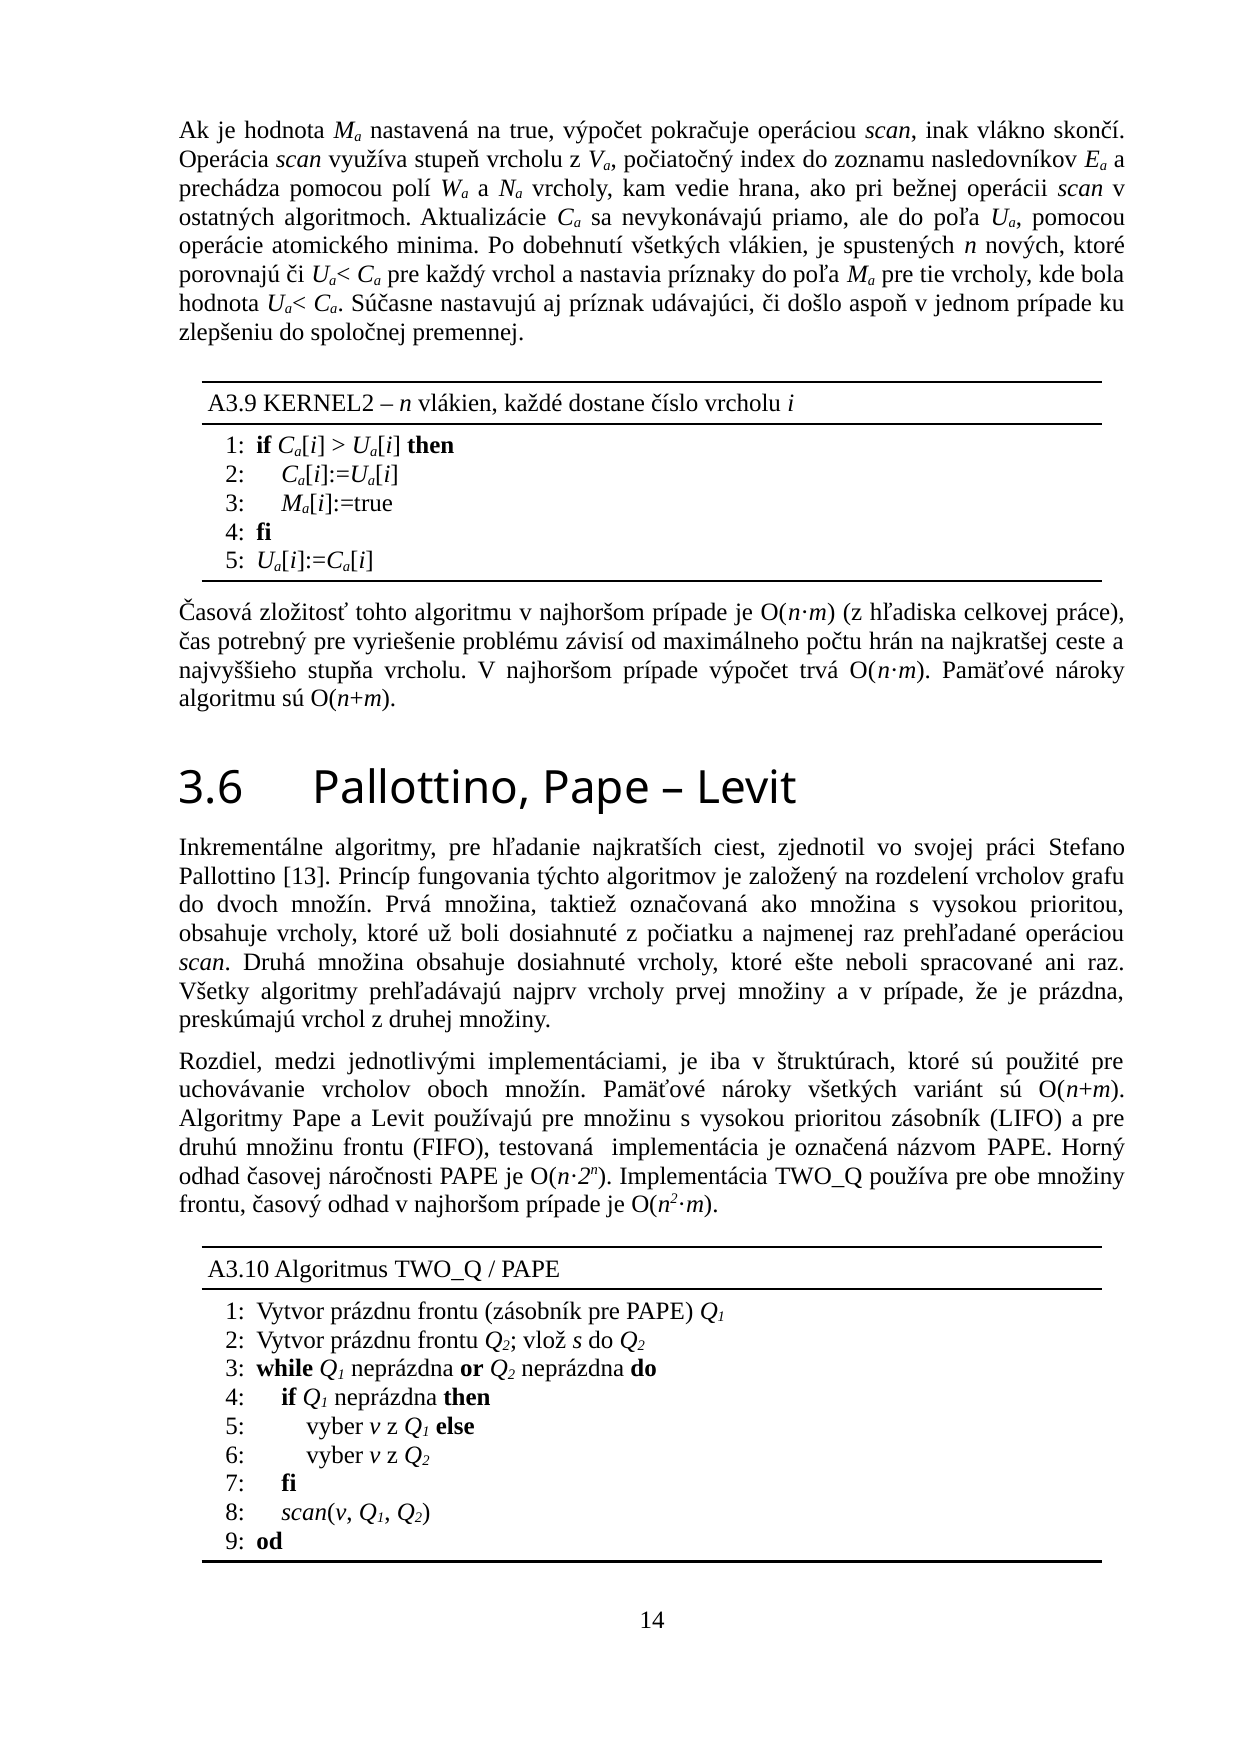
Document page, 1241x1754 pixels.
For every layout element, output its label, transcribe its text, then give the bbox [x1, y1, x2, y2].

table_cell Vytvor prázdnu frontu (zásobník pre PAPE) Q1 Vytvor prázdnu frontu Q2; vlož s do Q2 while Q1 neprázdna or Q2 neprázdna do if Q1 neprázdna then vyber v z Q1 else vyber v z Q2 fi scan(v, Q1, Q2) od [250, 1290, 1102, 1560]
table_header A3.9 KERNEL2 – n vlákien, každé dostane číslo vrcholu i [202, 383, 1102, 423]
table_header A3.10 Algoritmus TWO_Q / PAPE [202, 1248, 1102, 1288]
text Časová zložitosť tohto algoritmu v najhoršom prípade je O(n·m) (z hľadiska celkovej práce), čas potrebný pre vyriešenie problému závisí od maximálneho počtu hrán na najkratšej ceste a najvyššieho stupňa vrcholu. V najhoršom prípade výpočet trvá O(n·m). Pamäťové nároky algoritmu sú O(n+m). [178, 597, 1125, 712]
text Ak je hodnota Ma nastavená na true, výpočet pokračuje operáciou scan, inak vlákno skončí. Operácia scan využíva stupeň vrcholu z Va, počiatočný index do zoznamu nasledovníkov Ea a prechádza pomocou polí Wa a Na vrcholy, kam vedie hrana, ako pri bežnej operácii scan v ostatných algoritmoch. Aktualizácie Ca sa nevykonávajú priamo, ale do poľa Ua, pomocou operácie atomického minima. Po dobehnutí všetkých vlákien, je spustených n nových, ktoré porovnajú či Ua< Ca pre každý vrchol a nastavia príznaky do poľa Ma pre tie vrcholy, kde bola hodnota Ua< Ca. Súčasne nastavujú aj príznak udávajúci, či došlo aspoň v jednom prípade ku zlepšeniu do spoločnej premennej. [178, 116, 1125, 346]
text Rozdiel, medzi jednotlivými implementáciami, je iba v štruktúrach, ktoré sú použité pre uchovávanie vrcholov oboch množín. Pamäťové nároky všetkých variánt sú O(n+m). Algoritmy Pape a Levit používajú pre množinu s vysokou prioritou zásobník (LIFO) a pre druhú množinu frontu (FIFO), testovaná implementácia je označená názvom PAPE. Horný odhad časovej náročnosti PAPE je O(n·2n). Implementácia TWO_Q používa pre obe množiny frontu, časový odhad v najhoršom prípade je O(n2·m). [178, 1046, 1125, 1218]
table_cell 1: 2: 3: 4: 5: 6: 7: 8: 9: [202, 1290, 250, 1560]
table_cell if Ca[i] > Ua[i] then Ca[i]:=Ua[i] Ma[i]:=true fi Ua[i]:=Ca[i] [250, 425, 1102, 580]
table_cell 1: 2: 3: 4: 5: [202, 425, 250, 580]
text Inkrementálne algoritmy, pre hľadanie najkratších ciest, zjednotil vo svojej práci Stefano Pallottino [13]. Princíp fungovania týchto algoritmov je založený na rozdelení vrcholov grafu do dvoch množín. Prvá množina, taktiež označovaná ako množina s vysokou prioritou, obsahuje vrcholy, ktoré už boli dosiahnuté z počiatku a najmenej raz prehľadané operáciou scan. Druhá množina obsahuje dosiahnuté vrcholy, ktoré ešte neboli spracované ani raz. Všetky algoritmy prehľadávajú najprv vrcholy prvej množiny a v prípade, že je prázdna, preskúmajú vrchol z druhej množiny. [178, 832, 1125, 1033]
subtitle Pallottino, Pape – Levit [178, 755, 1125, 817]
